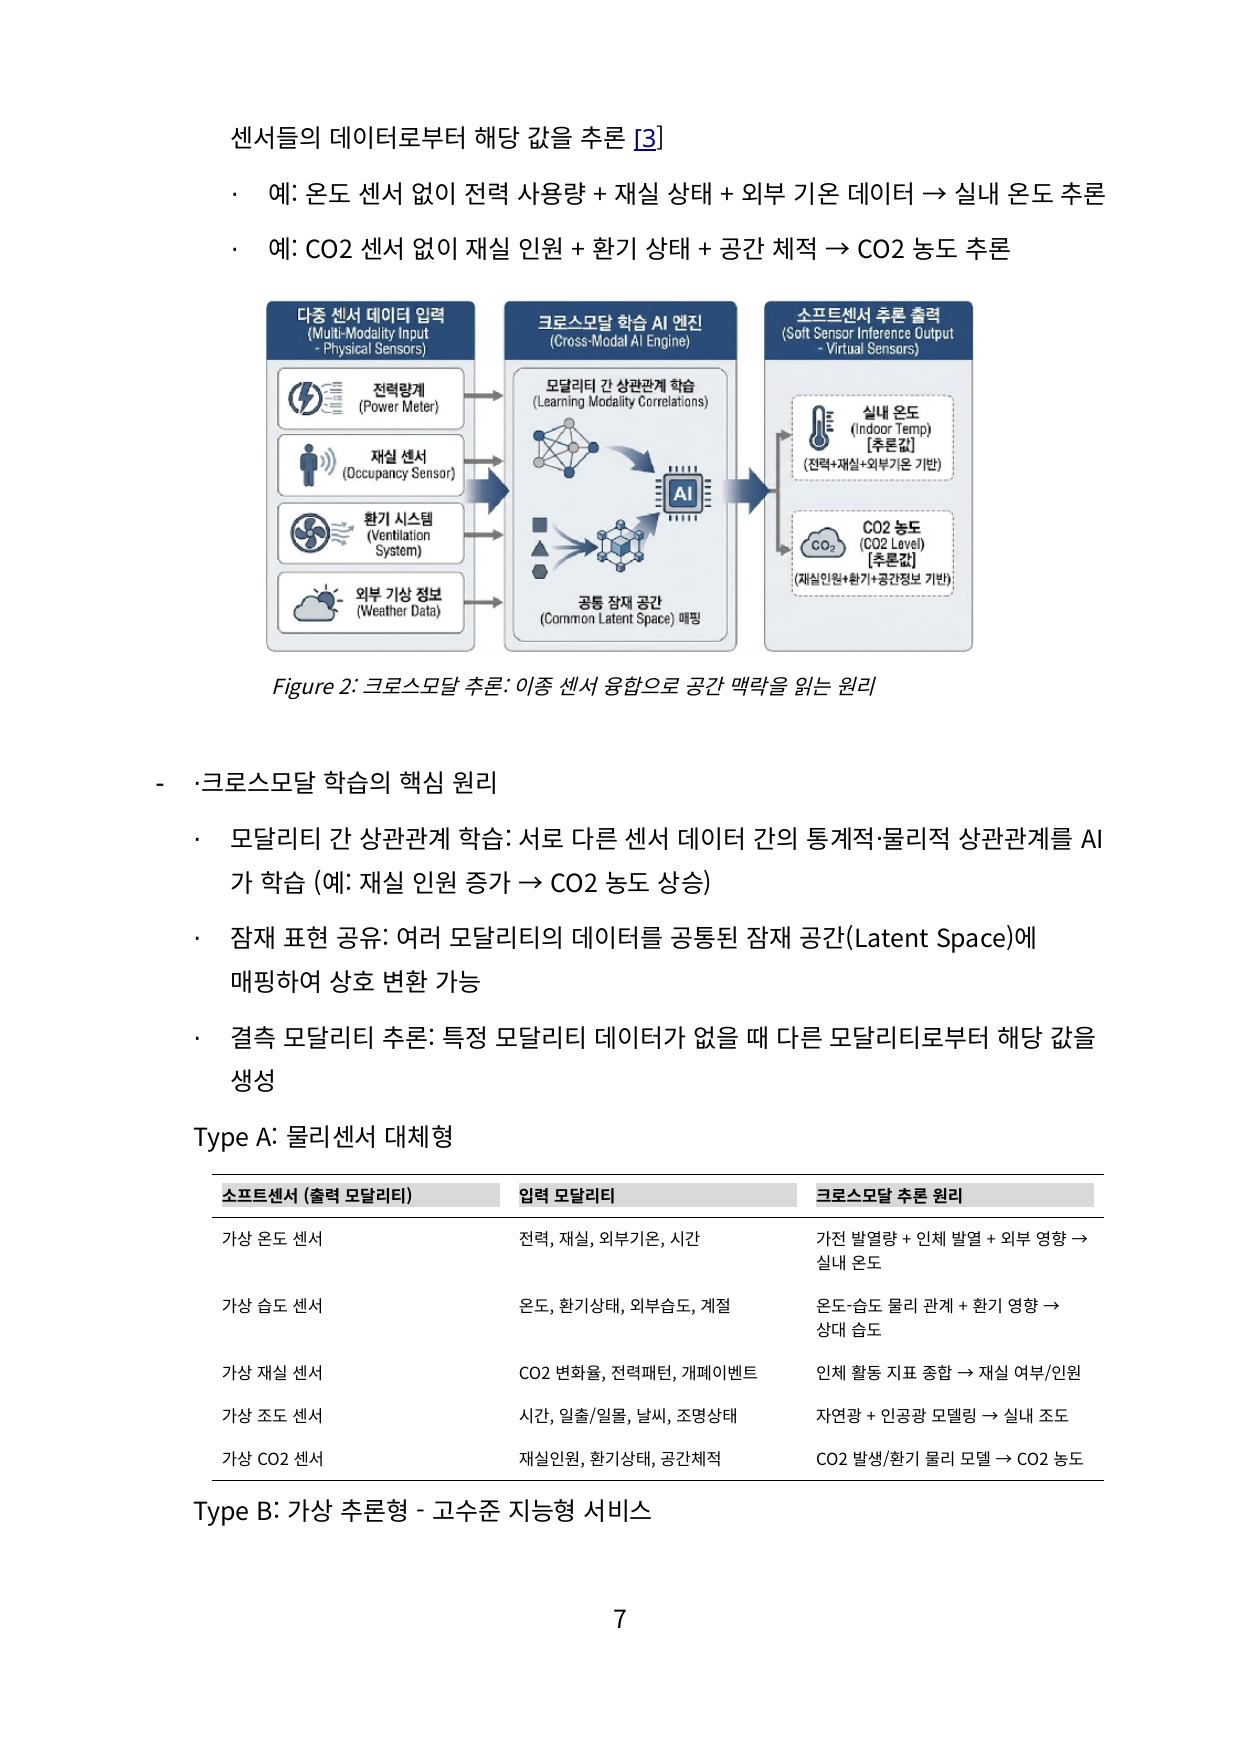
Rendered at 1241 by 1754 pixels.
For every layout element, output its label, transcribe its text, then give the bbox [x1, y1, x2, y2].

list 결측 모달리티 추론: 특정 모달리티 데이터가 없을 때 다른 모달리티로부터 해당 값을 생성 [193, 1018, 1122, 1098]
table_cell 가상 조도 센서 [212, 1394, 509, 1437]
list 센서들의 데이터로부터 해당 값을 추론 [3] [193, 118, 1122, 154]
list Type B: 가상 추론형 - 고수준 지능형 서비스 [156, 1492, 1122, 1528]
list Type A: 물리센서 대체형 [156, 1118, 1122, 1154]
table_cell 가전 발열량 + 인체 발열 + 외부 영향 → 실내 온도 [806, 1218, 1103, 1284]
table_cell 전력, 재실, 외부기온, 시간 [509, 1218, 806, 1284]
table_cell 재실인원, 환기상태, 공간체적 [509, 1437, 806, 1480]
list 모달리티 간 상관관계 학습: 서로 다른 센서 데이터 간의 통계적·물리적 상관관계를 AI가 학습 (예: 재실 인원 증가 → CO2 농도 상승) [193, 819, 1122, 899]
table_cell 가상 재실 센서 [212, 1351, 509, 1394]
table_cell 가상 온도 센서 [212, 1218, 509, 1284]
table_cell 시간, 일출/일몰, 날씨, 조명상태 [509, 1394, 806, 1437]
table_cell 온도, 환기상태, 외부습도, 계절 [509, 1284, 806, 1351]
table_header 입력 모달리티 [509, 1175, 806, 1217]
table_cell 자연광 + 인공광 모델링 → 실내 조도 [806, 1394, 1103, 1437]
table_cell CO2 발생/환기 물리 모델 → CO2 농도 [806, 1437, 1103, 1480]
list Figure 3: 크로스모달 추론: 이종 센서 융합으로 공간 맥락을 읽는 원리 [266, 653, 974, 701]
table_cell 가상 습도 센서 [212, 1284, 509, 1351]
list 예: CO2 센서 없이 재실 인원 + 환기 상태 + 공간 체적 → CO2 농도 추론 [231, 230, 1122, 266]
table_cell CO2 변화율, 전력패턴, 개폐이벤트 [509, 1351, 806, 1394]
list 잠재 표현 공유: 여러 모달리티의 데이터를 공통된 잠재 공간(Latent Space)에 매핑하여 상호 변환 가능 [193, 919, 1122, 999]
table_cell 인체 활동 지표 종합 → 재실 여부/인원 [806, 1351, 1103, 1394]
table_cell 가상 CO2 센서 [212, 1437, 509, 1480]
table_header 소프트센서 (출력 모달리티) [212, 1175, 509, 1217]
table_header 크로스모달 추론 원리 [806, 1175, 1103, 1217]
list 예: 온도 센서 없이 전력 사용량 + 재실 상태 + 외부 기온 데이터 → 실내 온도 추론 [231, 174, 1122, 210]
list ⋅크로스모달 학습의 핵심 원리 [156, 764, 1122, 800]
table_cell 온도-습도 물리 관계 + 환기 영향 → 상대 습도 [806, 1284, 1103, 1351]
